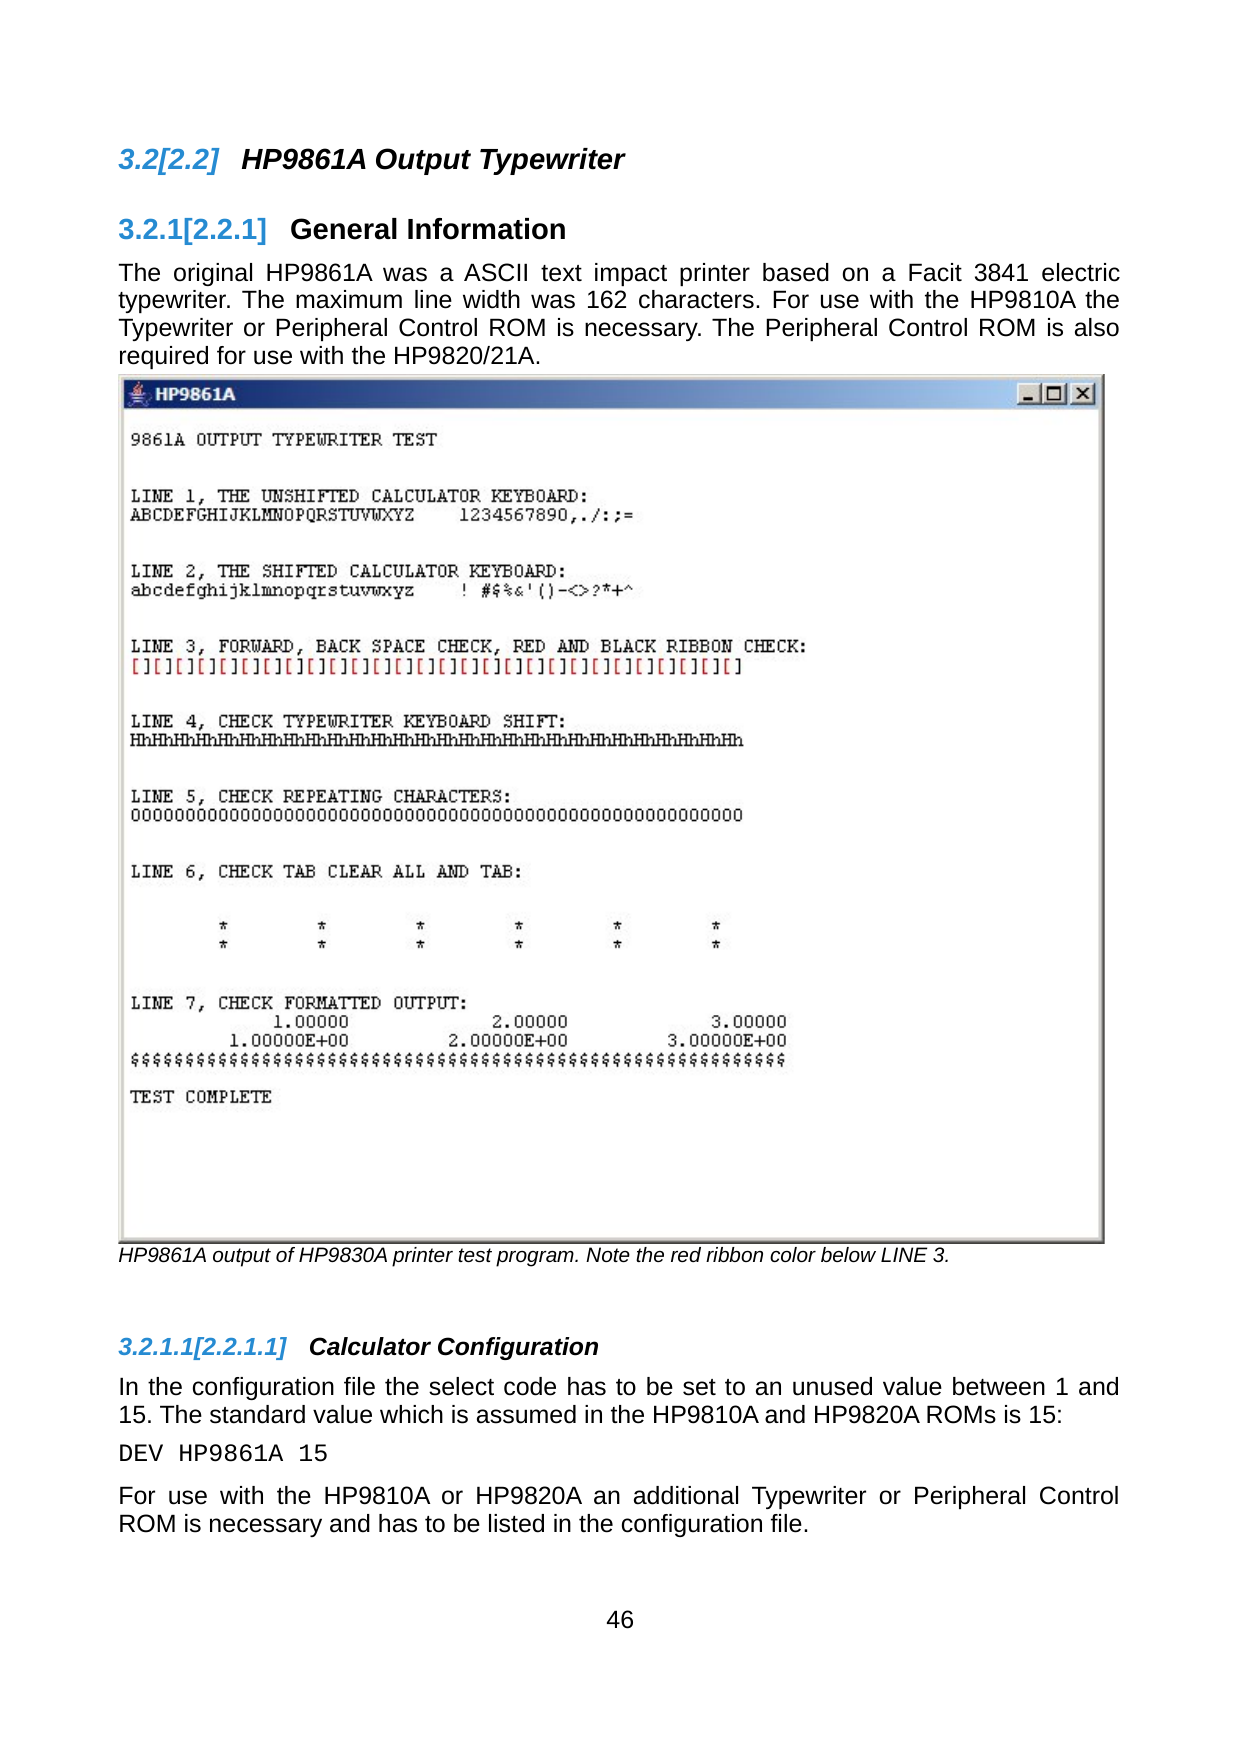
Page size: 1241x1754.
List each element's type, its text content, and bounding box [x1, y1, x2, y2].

subtitle HP9861A Output Typewriter [118, 143, 1122, 176]
subtitle General Information [118, 213, 1122, 246]
subtitle Calculator Configuration [118, 1332, 1122, 1360]
text The original HP9861A was a ASCII text impact printer based on a Facit 3841 electric typewriter. The maximum line width was 162 characters. For use with the HP9810A the Typewriter or Peripheral Control ROM is necessary. The Peripheral Control ROM is also required for use with the HP9820/21A. [118, 258, 1122, 370]
picture [118, 374, 1105, 1244]
text DEV HP9861A 15 [118, 1441, 1122, 1469]
text In the configuration file the select code has to be set to an unused value between 1 and 15. The standard value which is assumed in the HP9810A and HP9820A ROMs is 15: [118, 1373, 1122, 1428]
text HP9861A output of HP9830A printer test program. Note the red ribbon color below LINE 3. [118, 395, 1122, 1267]
text For use with the HP9810A or HP9820A an additional Typewriter or Peripheral Control ROM is necessary and has to be listed in the configuration file. [118, 1482, 1122, 1538]
